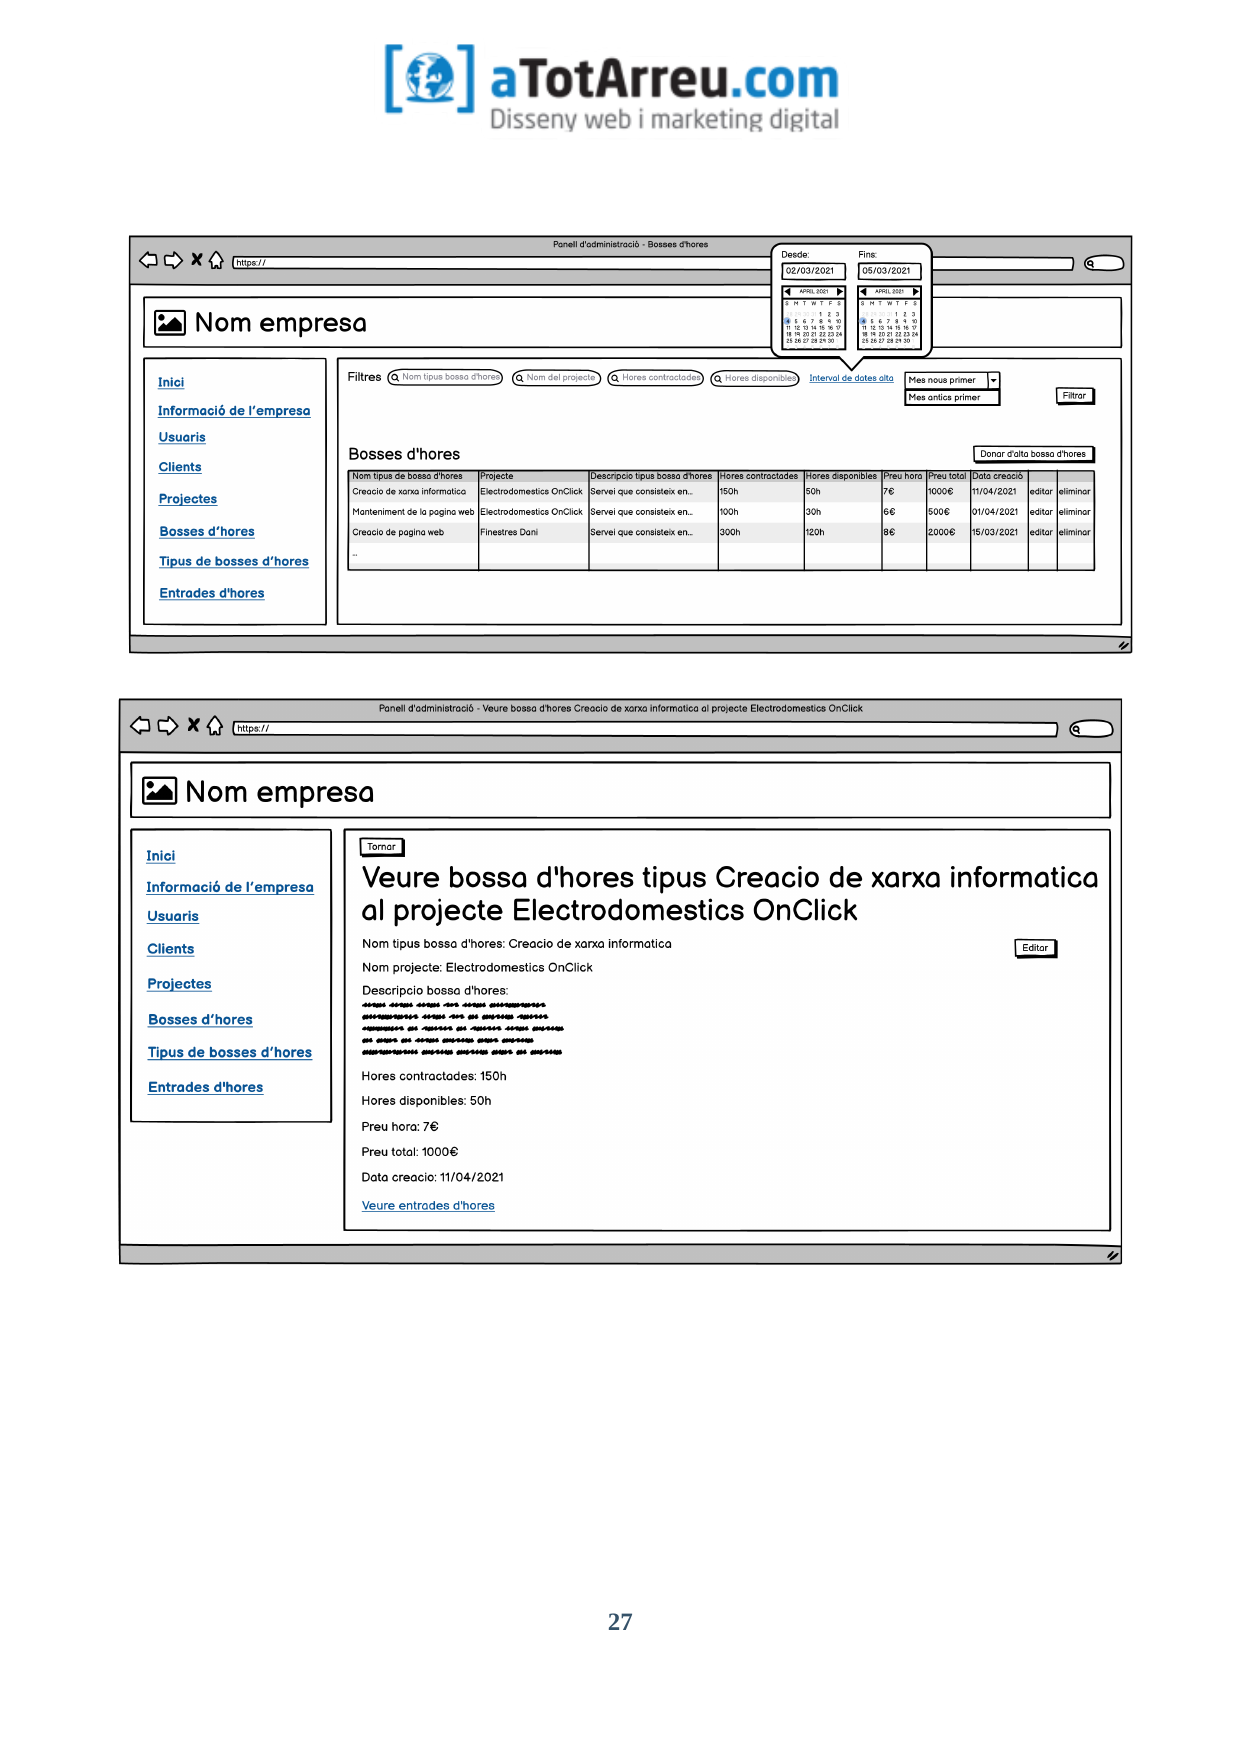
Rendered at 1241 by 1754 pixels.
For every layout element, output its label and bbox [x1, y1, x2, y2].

picture [118, 698, 1123, 1265]
picture [356, 37, 873, 141]
picture [128, 235, 1133, 654]
